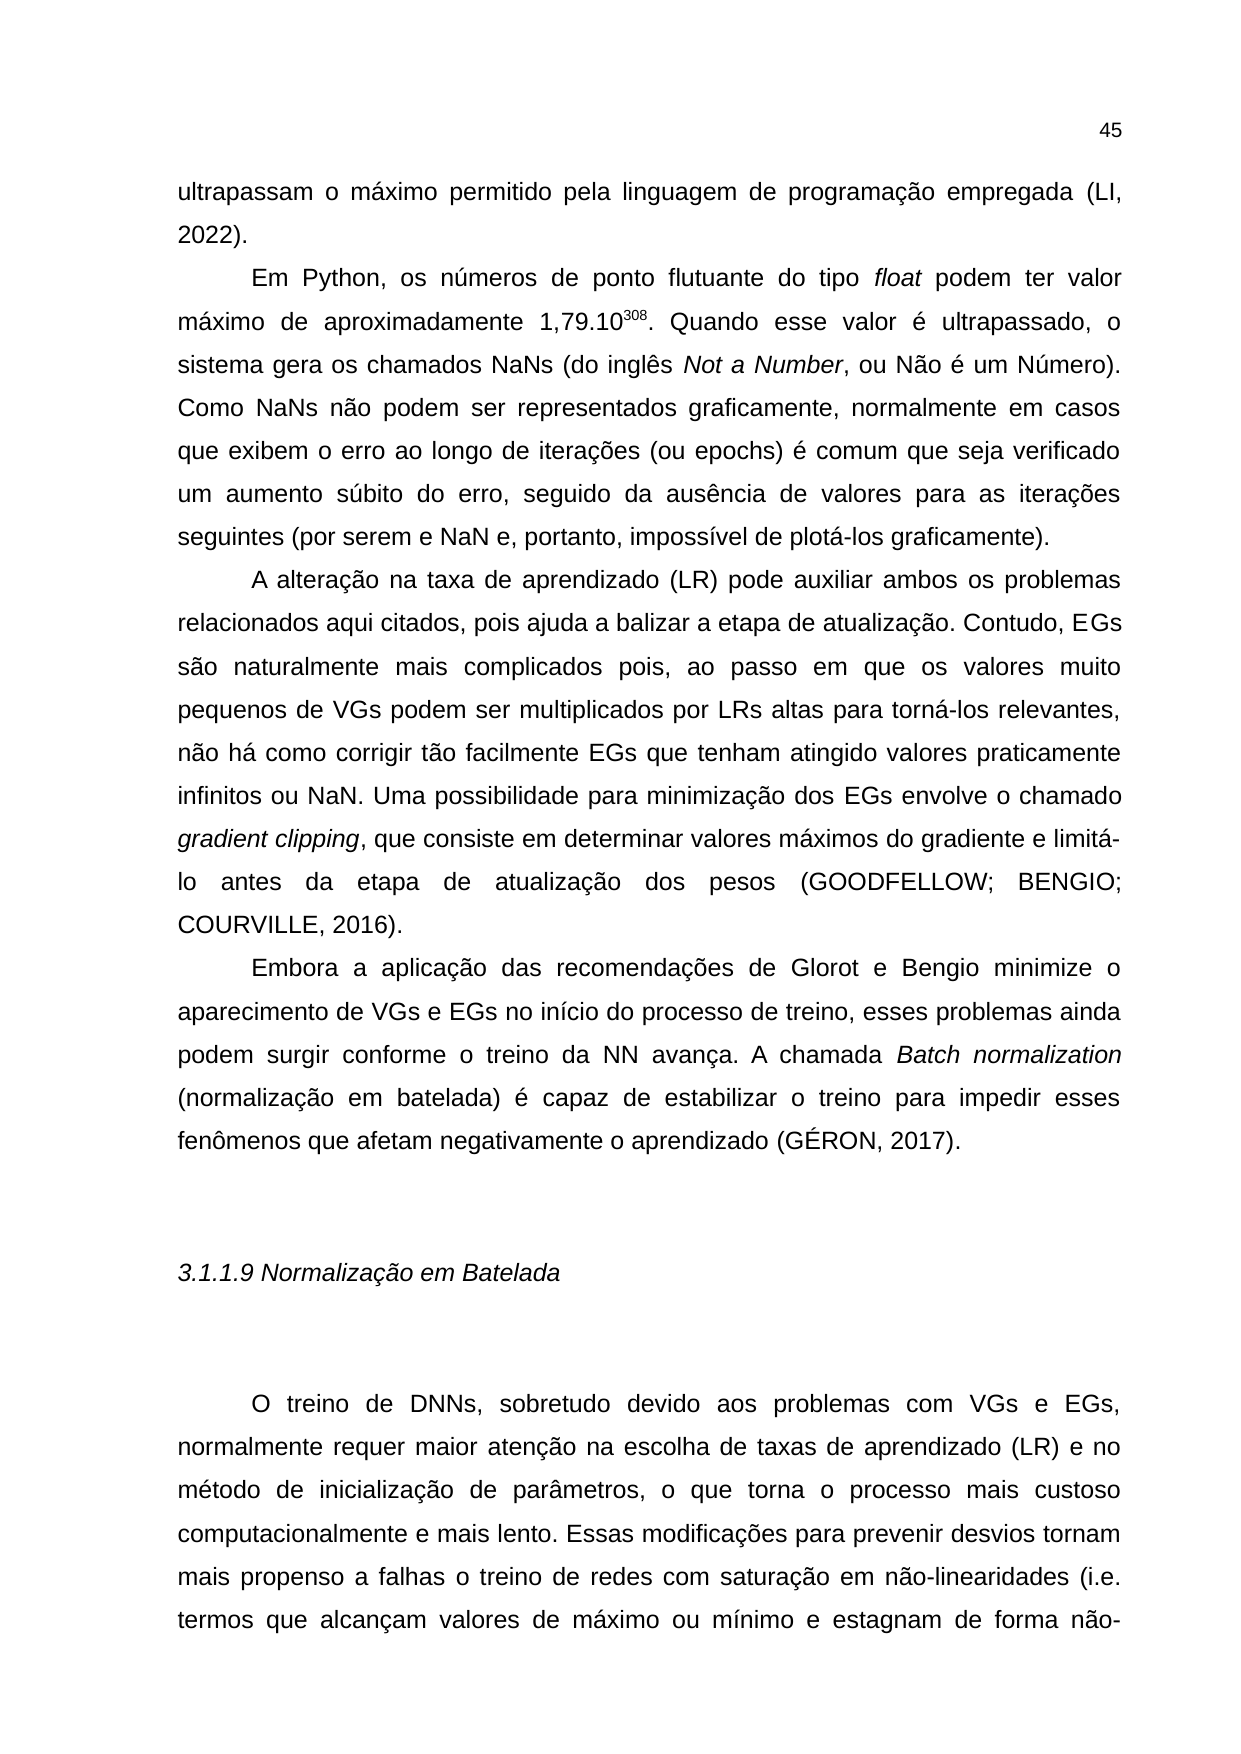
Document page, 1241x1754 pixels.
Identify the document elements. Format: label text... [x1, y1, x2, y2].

text ultrapassam o máximo permitido pela linguagem de programação empregada (LI, 2022). [177, 177, 1122, 249]
text Em Python, os números de ponto flutuante do tipo float podem ter valor máximo de aproximadamente 1,79.10308. Quando esse valor é ultrapassado, o sistema gera os chamados NaNs (do inglês Not a Number, ou Não é um Número). Como NaNs não podem ser representados graficamente, normalmente em casos que exibem o erro ao longo de iterações (ou epochs) é comum que seja verificado um aumento súbito do erro, seguido da ausência de valores para as iterações seguintes (por serem e NaN e, portanto, impossível de plotá-los graficamente). [177, 263, 1122, 551]
text Embora a aplicação das recomendações de Glorot e Bengio minimize o aparecimento de VGs e EGs no início do processo de treino, esses problemas ainda podem surgir conforme o treino da NN avança. A chamada Batch normalization (normalização em batelada) é capaz de estabilizar o treino para impedir esses fenômenos que afetam negativamente o aprendizado (GÉRON, 2017). [177, 953, 1122, 1154]
text A alteração na taxa de aprendizado (LR) pode auxiliar ambos os problemas relacionados aqui citados, pois ajuda a balizar a etapa de atualização. Contudo, EGs são naturalmente mais complicados pois, ao passo em que os valores muito pequenos de VGs podem ser multiplicados por LRs altas para torná-los relevantes, não há como corrigir tão facilmente EGs que tenham atingido valores praticamente infinitos ou NaN. Uma possibilidade para minimização dos EGs envolve o chamado gradient clipping, que consiste em determinar valores máximos do gradiente e limitá-lo antes da etapa de atualização dos pesos (GOODFELLOW; BENGIO; COURVILLE, 2016). [177, 565, 1122, 939]
subtitle Normalização em Batelada [177, 1257, 1122, 1286]
text O treino de DNNs, sobretudo devido aos problemas com VGs e EGs, normalmente requer maior atenção na escolha de taxas de aprendizado (LR) e no método de inicialização de parâmetros, o que torna o processo mais custoso computacionalmente e mais lento. Essas modificações para prevenir desvios tornam mais propenso a falhas o treino de redes com saturação em não-linearidades (i.e. termos que alcançam valores de máximo ou mínimo e estagnam de forma não- [177, 1389, 1122, 1633]
